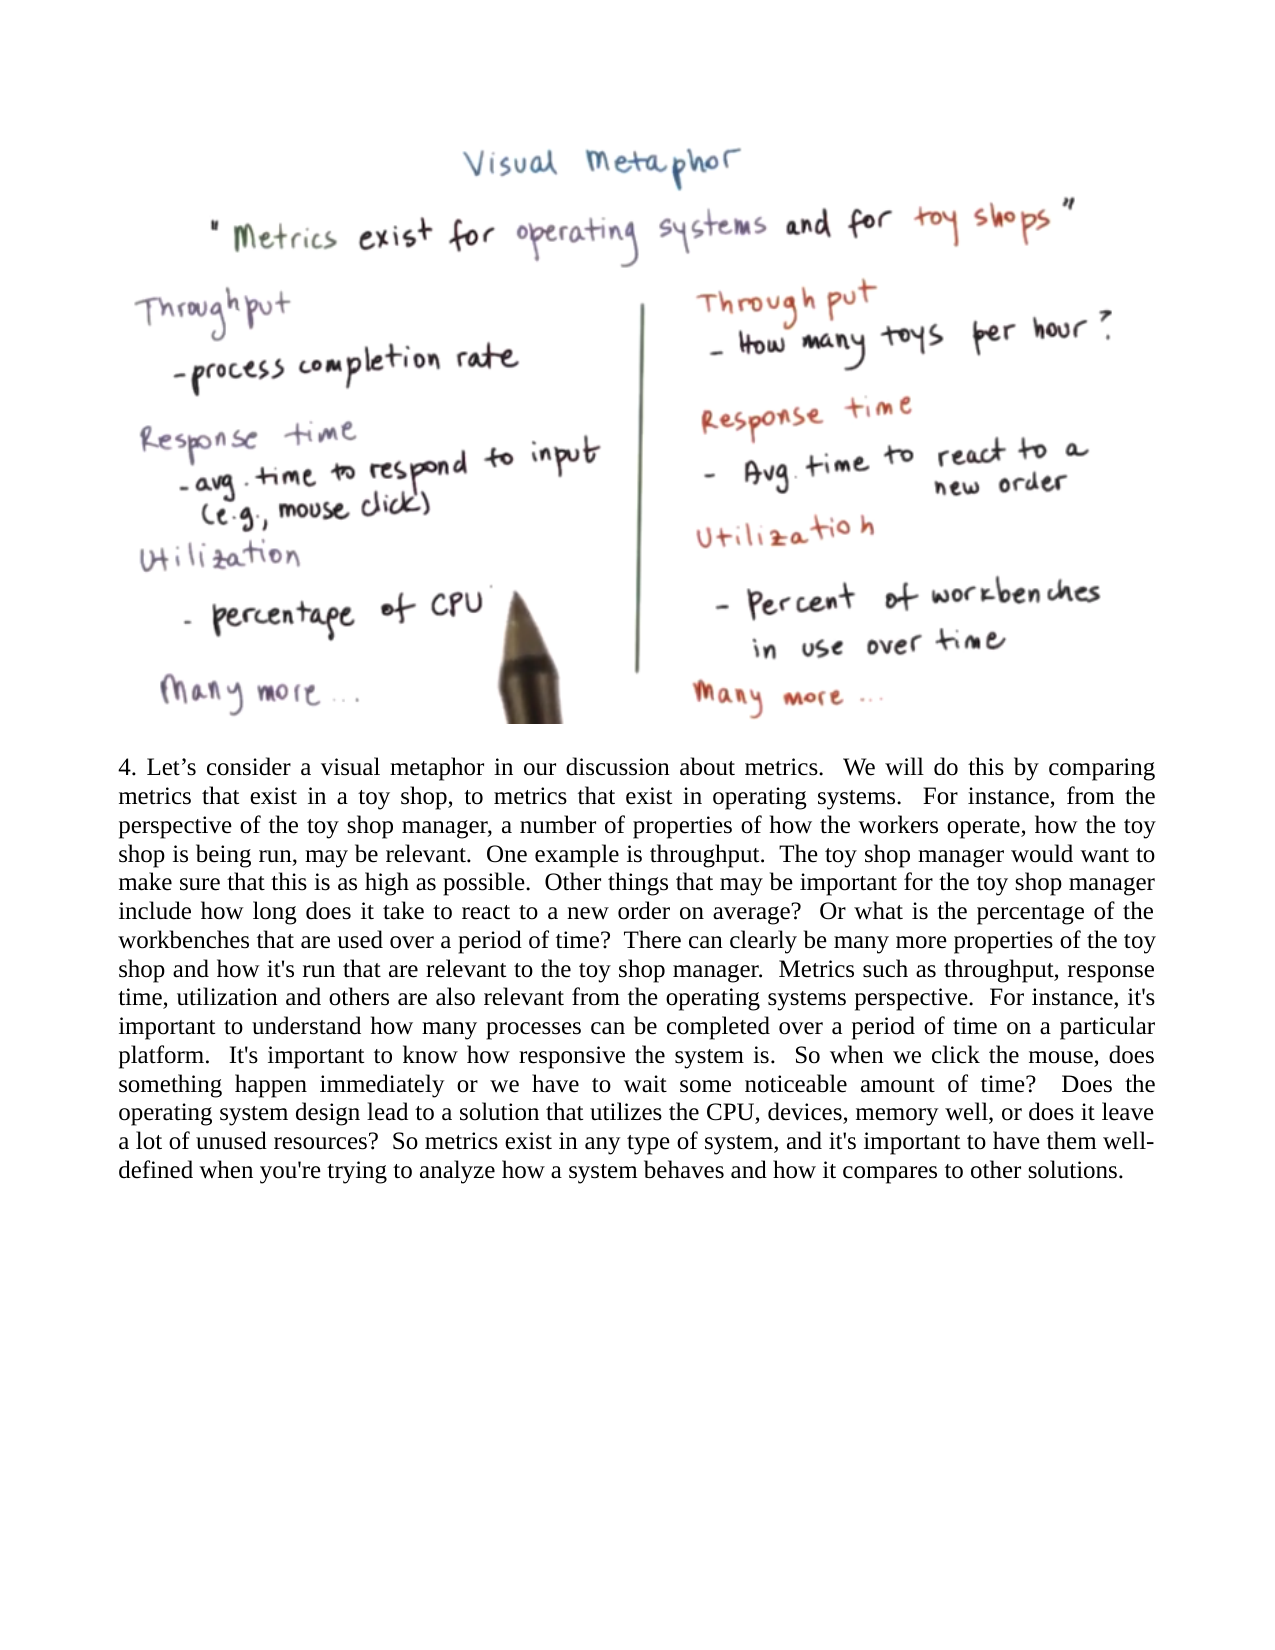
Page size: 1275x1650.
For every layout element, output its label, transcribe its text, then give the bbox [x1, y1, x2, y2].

text 4. Let’s consider a visual metaphor in our discussion about metrics. We will do this by comparing metrics that exist in a toy shop, to metrics that exist in operating systems. For instance, from the perspective of the toy shop manager, a number of properties of how the workers operate, how the toy shop is being run, may be relevant. One example is throughput. The toy shop manager would want to make sure that this is as high as possible. Other things that may be important for the toy shop manager include how long does it take to react to a new order on average? Or what is the percentage of the workbenches that are used over a period of time? There can clearly be many more properties of the toy shop and how it's run that are relevant to the toy shop manager. Metrics such as throughput, response time, utilization and others are also relevant from the operating systems perspective. For instance, it's important to understand how many processes can be completed over a period of time on a particular platform. It's important to know how responsive the system is. So when we click the mouse, does something happen immediately or we have to wait some noticeable amount of time? Does the operating system design lead to a solution that utilizes the CPU, devices, memory well, or does it leave a lot of unused resources? So metrics exist in any type of system, and it's important to have them well-defined when you're trying to analyze how a system behaves and how it compares to other solutions. [118, 752, 1157, 1184]
picture [118, 146, 1157, 724]
